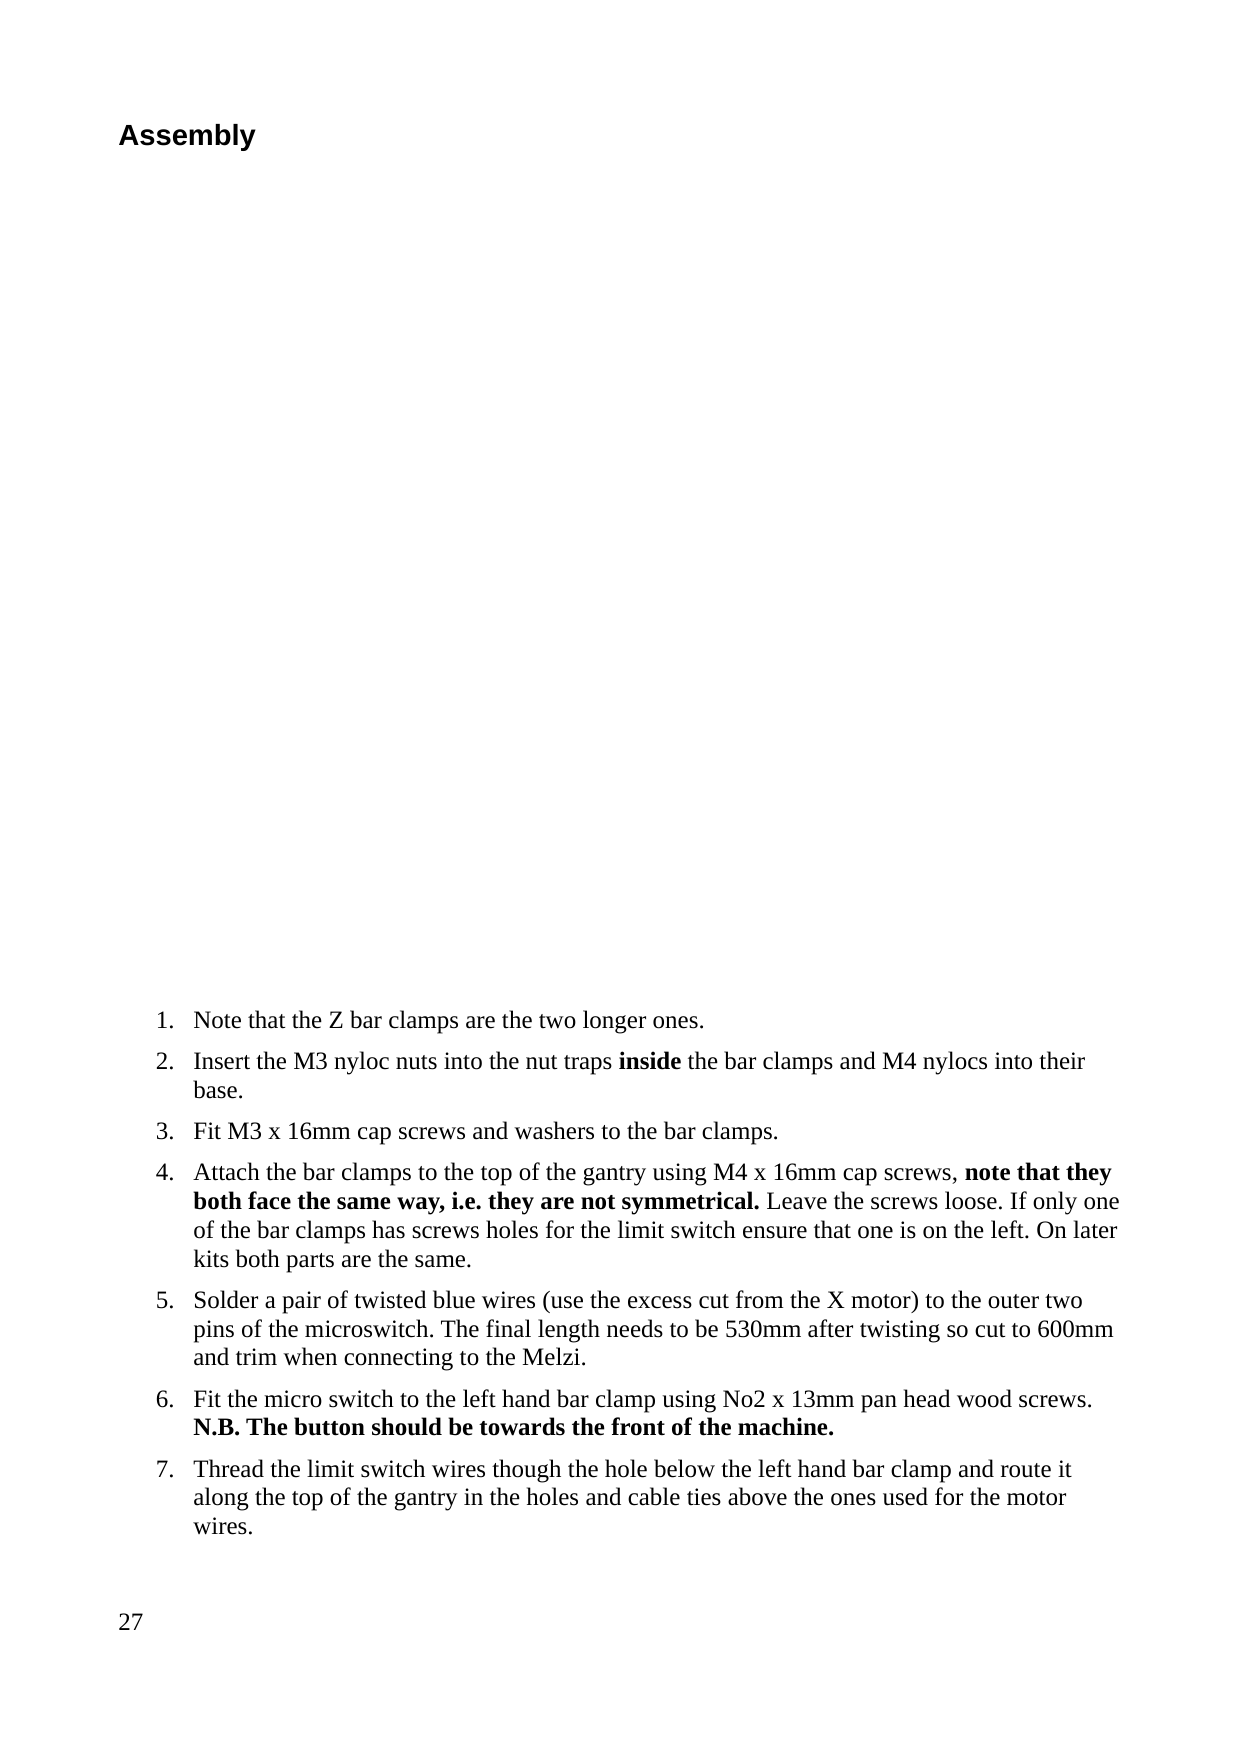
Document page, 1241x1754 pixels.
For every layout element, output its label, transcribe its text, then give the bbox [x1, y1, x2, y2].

list Fit M3 x 16mm cap screws and washers to the bar clamps. [156, 1116, 1122, 1145]
list Insert the M3 nyloc nuts into the nut traps inside the bar clamps and M4 nylocs into their base. [156, 1046, 1122, 1104]
list Thread the limit switch wires though the hole below the left hand bar clamp and route it along the top of the gantry in the holes and cable ties above the ones used for the motor wires. [156, 1454, 1122, 1540]
list Note that the Z bar clamps are the two longer ones. [156, 1005, 1122, 1034]
subtitle Assembly [118, 118, 1122, 152]
list Solder a pair of twisted blue wires (use the excess cut from the X motor) to the outer two pins of the microswitch. The final length needs to be 530mm after twisting so cut to 600mm and trim when connecting to the Melzi. [156, 1285, 1122, 1371]
list Fit the micro switch to the left hand bar clamp using No2 x 13mm pan head wood screws. N.B. The button should be towards the front of the machine. [156, 1384, 1122, 1441]
list Attach the bar clamps to the top of the gantry using M4 x 16mm cap screws, note that they both face the same way, i.e. they are not symmetrical. Leave the screws loose. If only one of the bar clamps has screws holes for the limit switch ensure that one is on the left. On later kits both parts are the same. [156, 1157, 1122, 1272]
